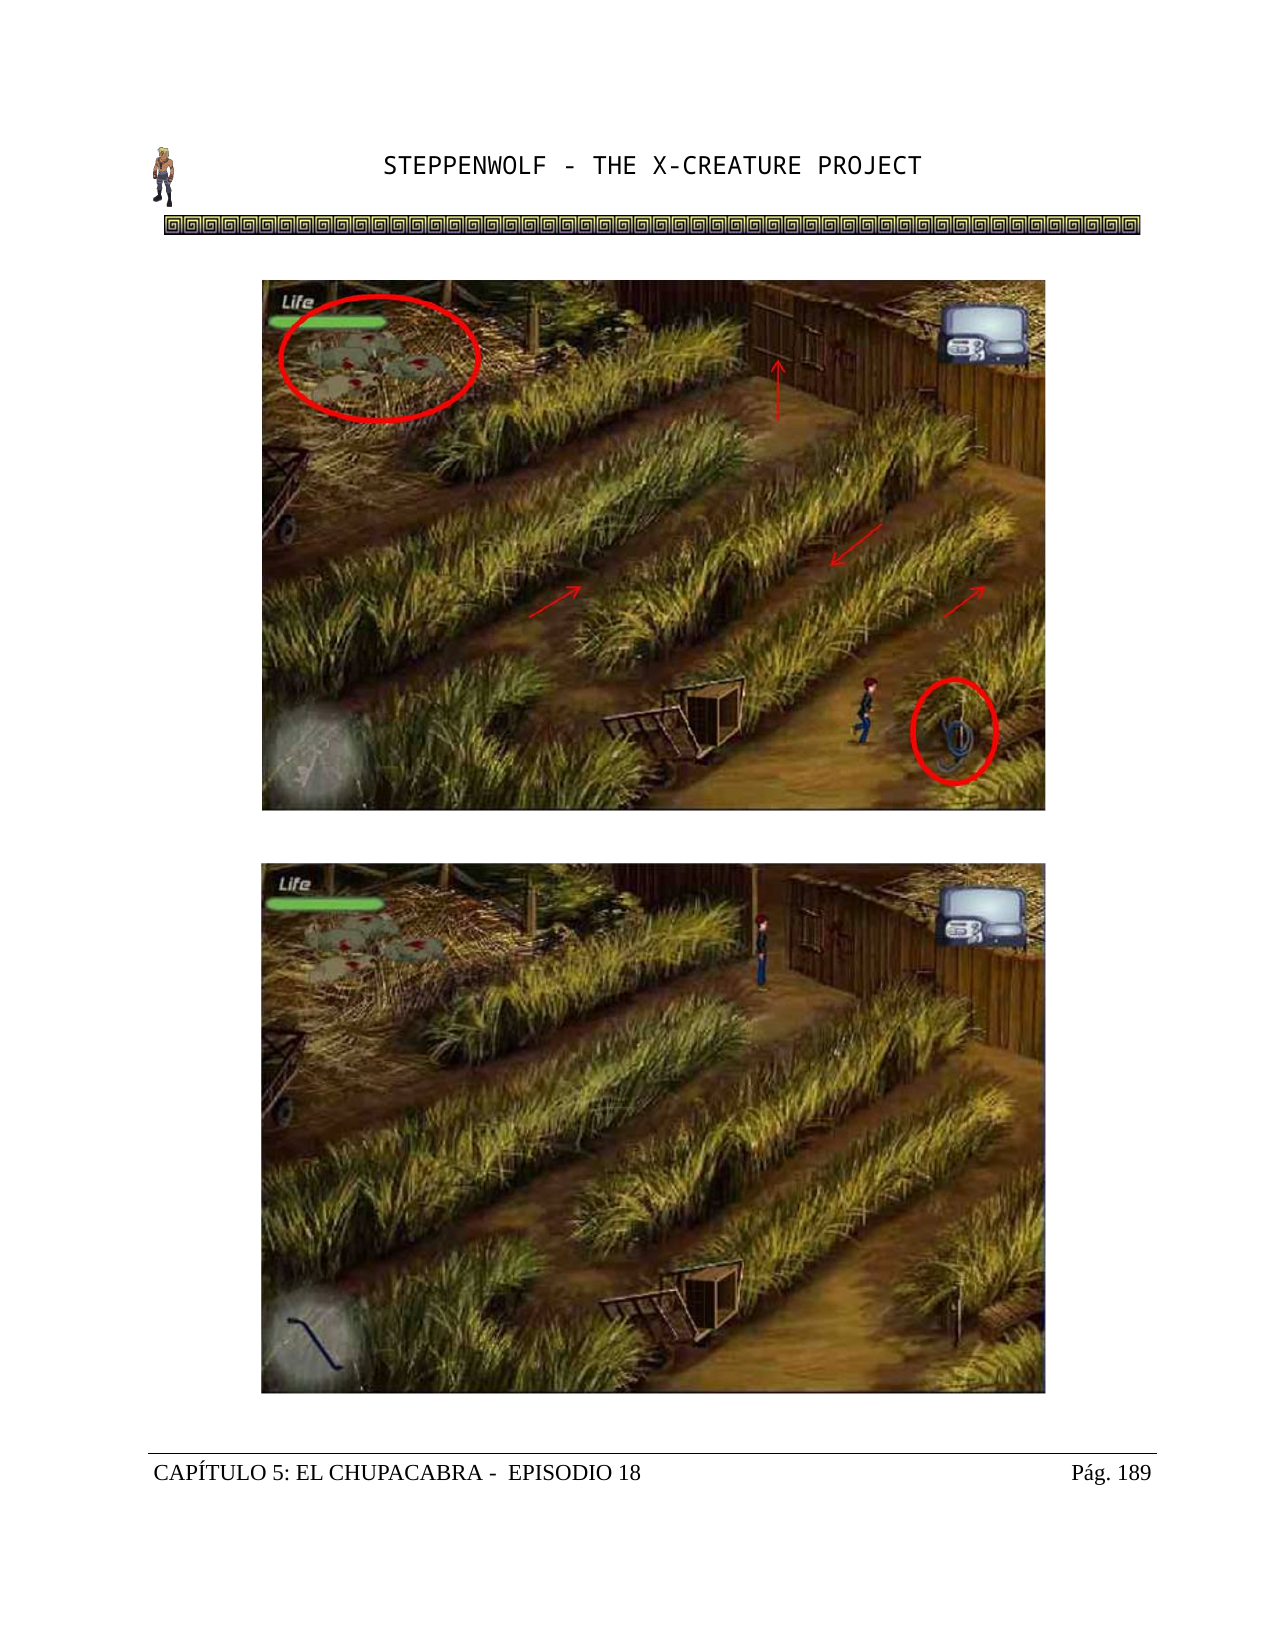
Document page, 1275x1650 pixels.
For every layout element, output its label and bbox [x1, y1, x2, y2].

picture [260, 863, 1047, 1395]
picture [261, 279, 1046, 811]
picture [147, 147, 181, 207]
picture [164, 215, 1141, 235]
